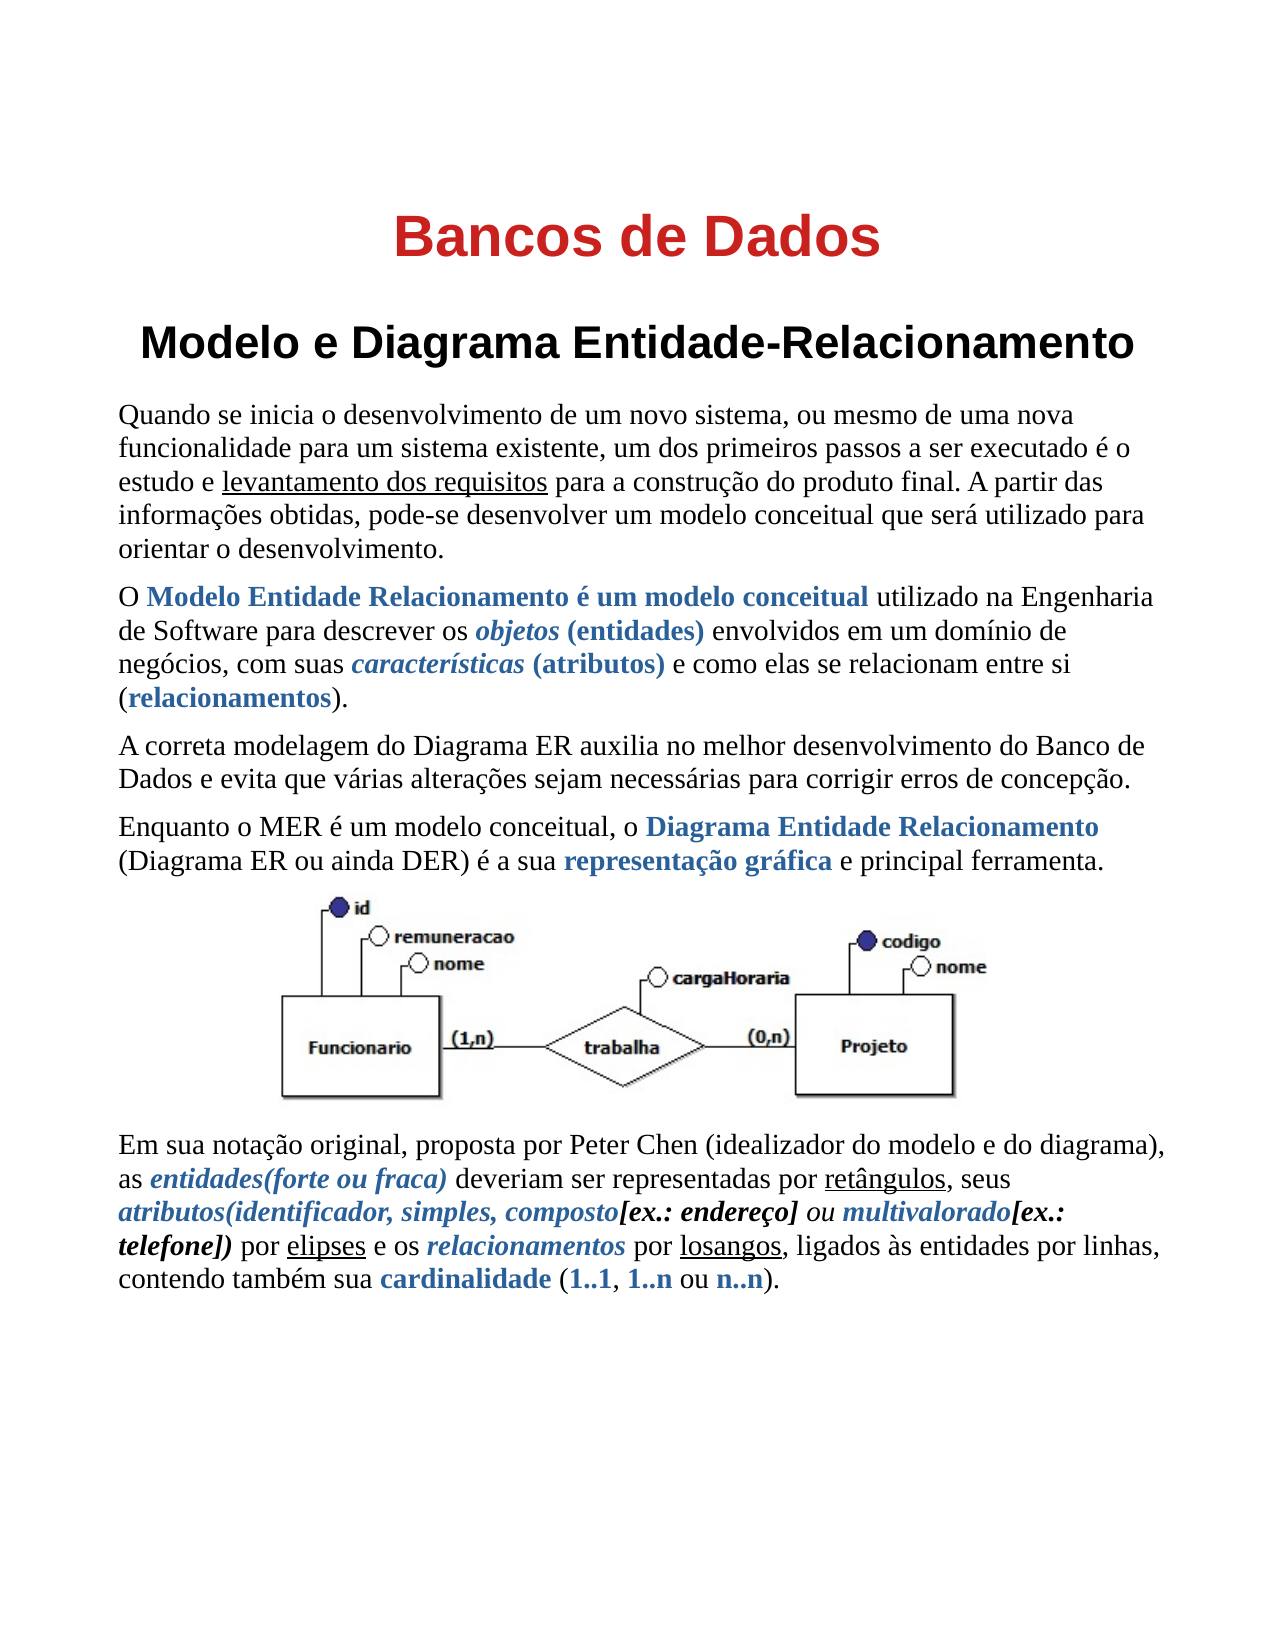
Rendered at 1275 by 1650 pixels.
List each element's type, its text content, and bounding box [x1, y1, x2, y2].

picture [277, 891, 998, 1113]
text Quando se inicia o desenvolvimento de um novo sistema, ou mesmo de uma nova funcionalidade para um sistema existente, um dos primeiros passos a ser executado é o estudo e levantamento dos requisitos para a construção do produto final. A partir das informações obtidas, pode-se desenvolver um modelo conceitual que será utilizado para orientar o desenvolvimento. [118, 397, 1157, 564]
text Em sua notação original, proposta por Peter Chen (idealizador do modelo e do diagrama), as entidades(forte ou fraca) deveriam ser representadas por retângulos, seus atributos(identificador, simples, composto[ex.: endereço] ou multivalorado[ex.: telefone]) por elipses e os relacionamentos por losangos, ligados às entidades por linhas, contendo também sua cardinalidade (1..1, 1..n ou n..n). [118, 1127, 1186, 1295]
text A correta modelagem do Diagrama ER auxilia no melhor desenvolvimento do Banco de Dados e evita que várias alterações sejam necessárias para corrigir erros de concepção. [118, 728, 1157, 795]
text O Modelo Entidade Relacionamento é um modelo conceitual utilizado na Engenharia de Software para descrever os objetos (entidades) envolvidos em um domínio de negócios, com suas características (atributos) e como elas se relacionam entre si (relacionamentos). [118, 579, 1157, 713]
subtitle Modelo e Diagrama Entidade-Relacionamento [118, 315, 1157, 368]
title Bancos de Dados [118, 201, 1157, 268]
text Enquanto o MER é um modelo conceitual, o Diagrama Entidade Relacionamento (Diagrama ER ou ainda DER) é a sua representação gráfica e principal ferramenta. [118, 809, 1157, 877]
